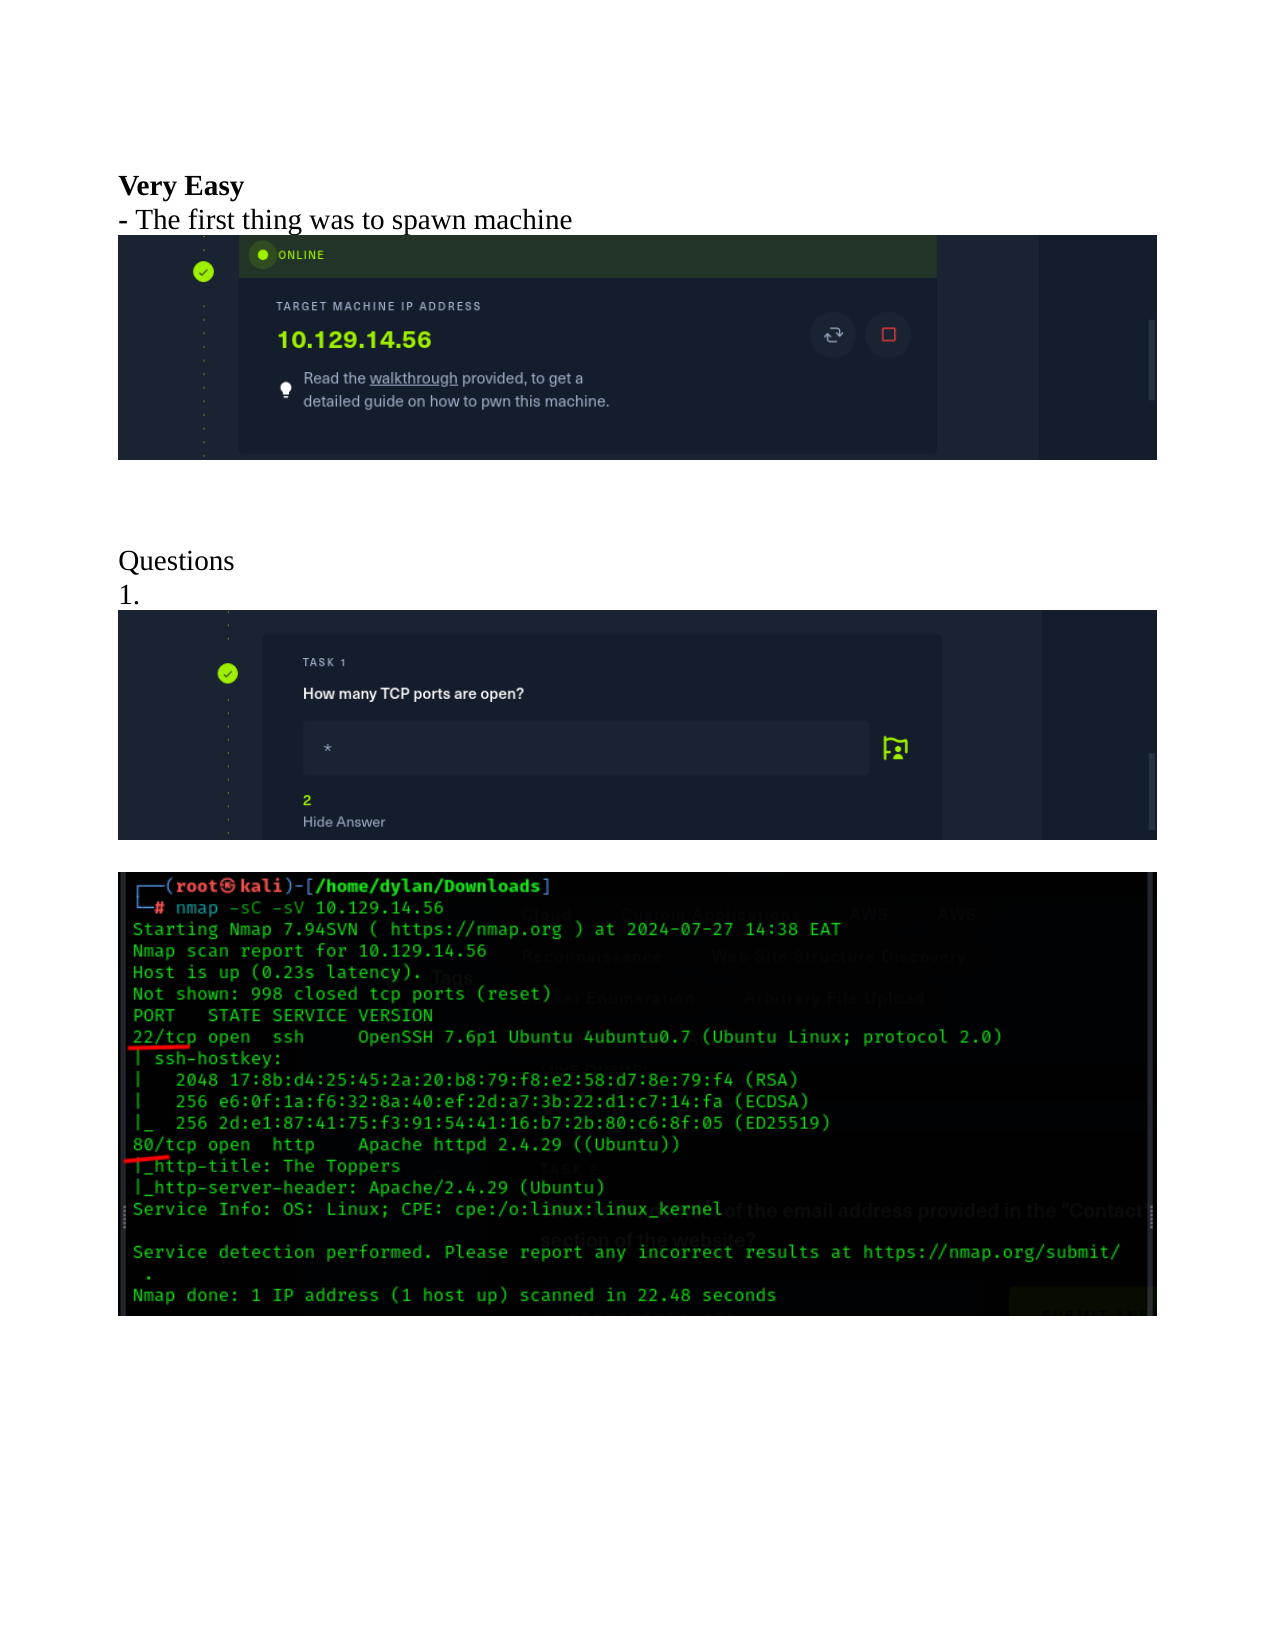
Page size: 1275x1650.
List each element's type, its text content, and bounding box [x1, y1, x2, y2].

picture [118, 872, 1157, 1316]
picture [118, 235, 1157, 460]
text 1. [118, 577, 1157, 610]
text Very Easy [118, 168, 1157, 202]
text - The first thing was to spawn machine [118, 202, 1157, 235]
text Questions [118, 543, 1157, 577]
picture [118, 610, 1157, 840]
